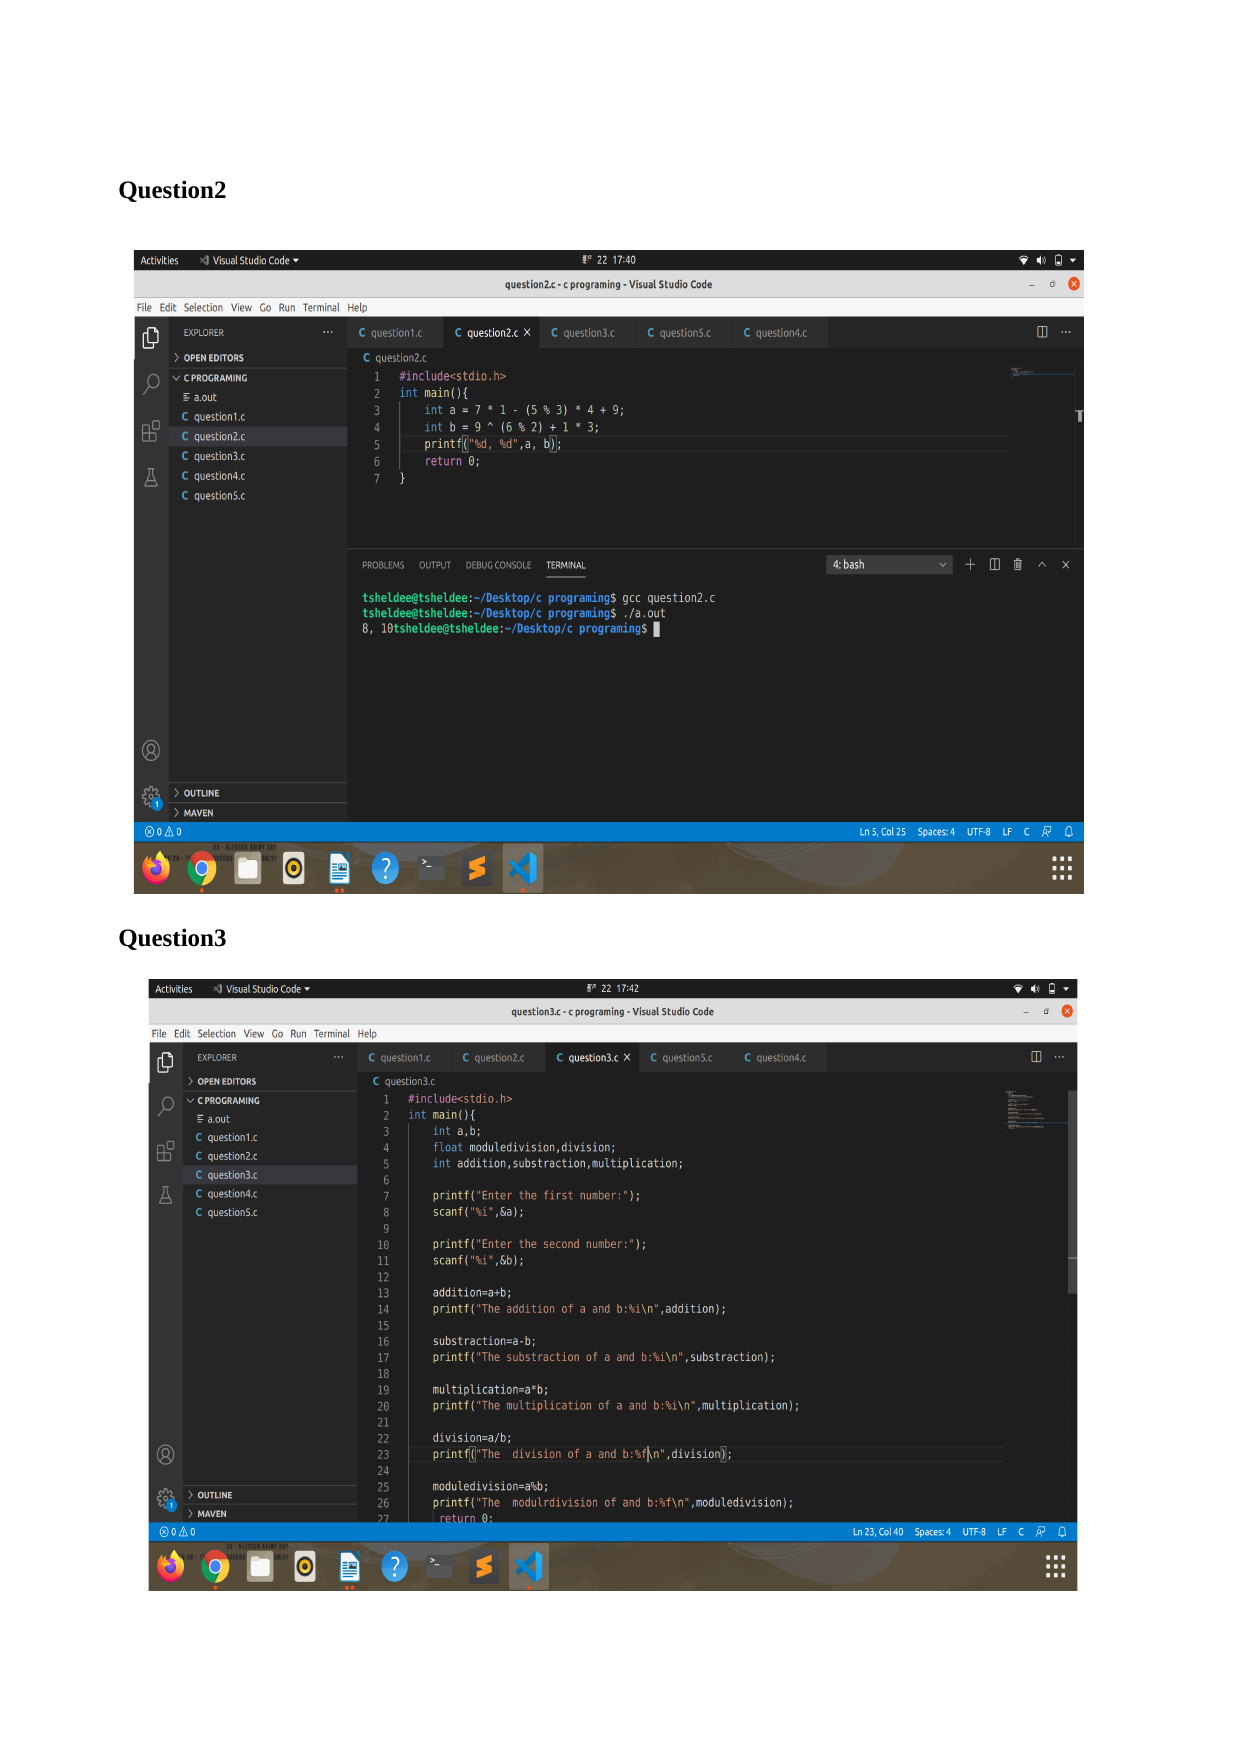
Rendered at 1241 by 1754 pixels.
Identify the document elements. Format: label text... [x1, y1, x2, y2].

picture [133, 250, 1084, 894]
picture [148, 979, 1078, 1591]
text Question2 [118, 176, 1122, 204]
text Question3 [118, 923, 1122, 952]
